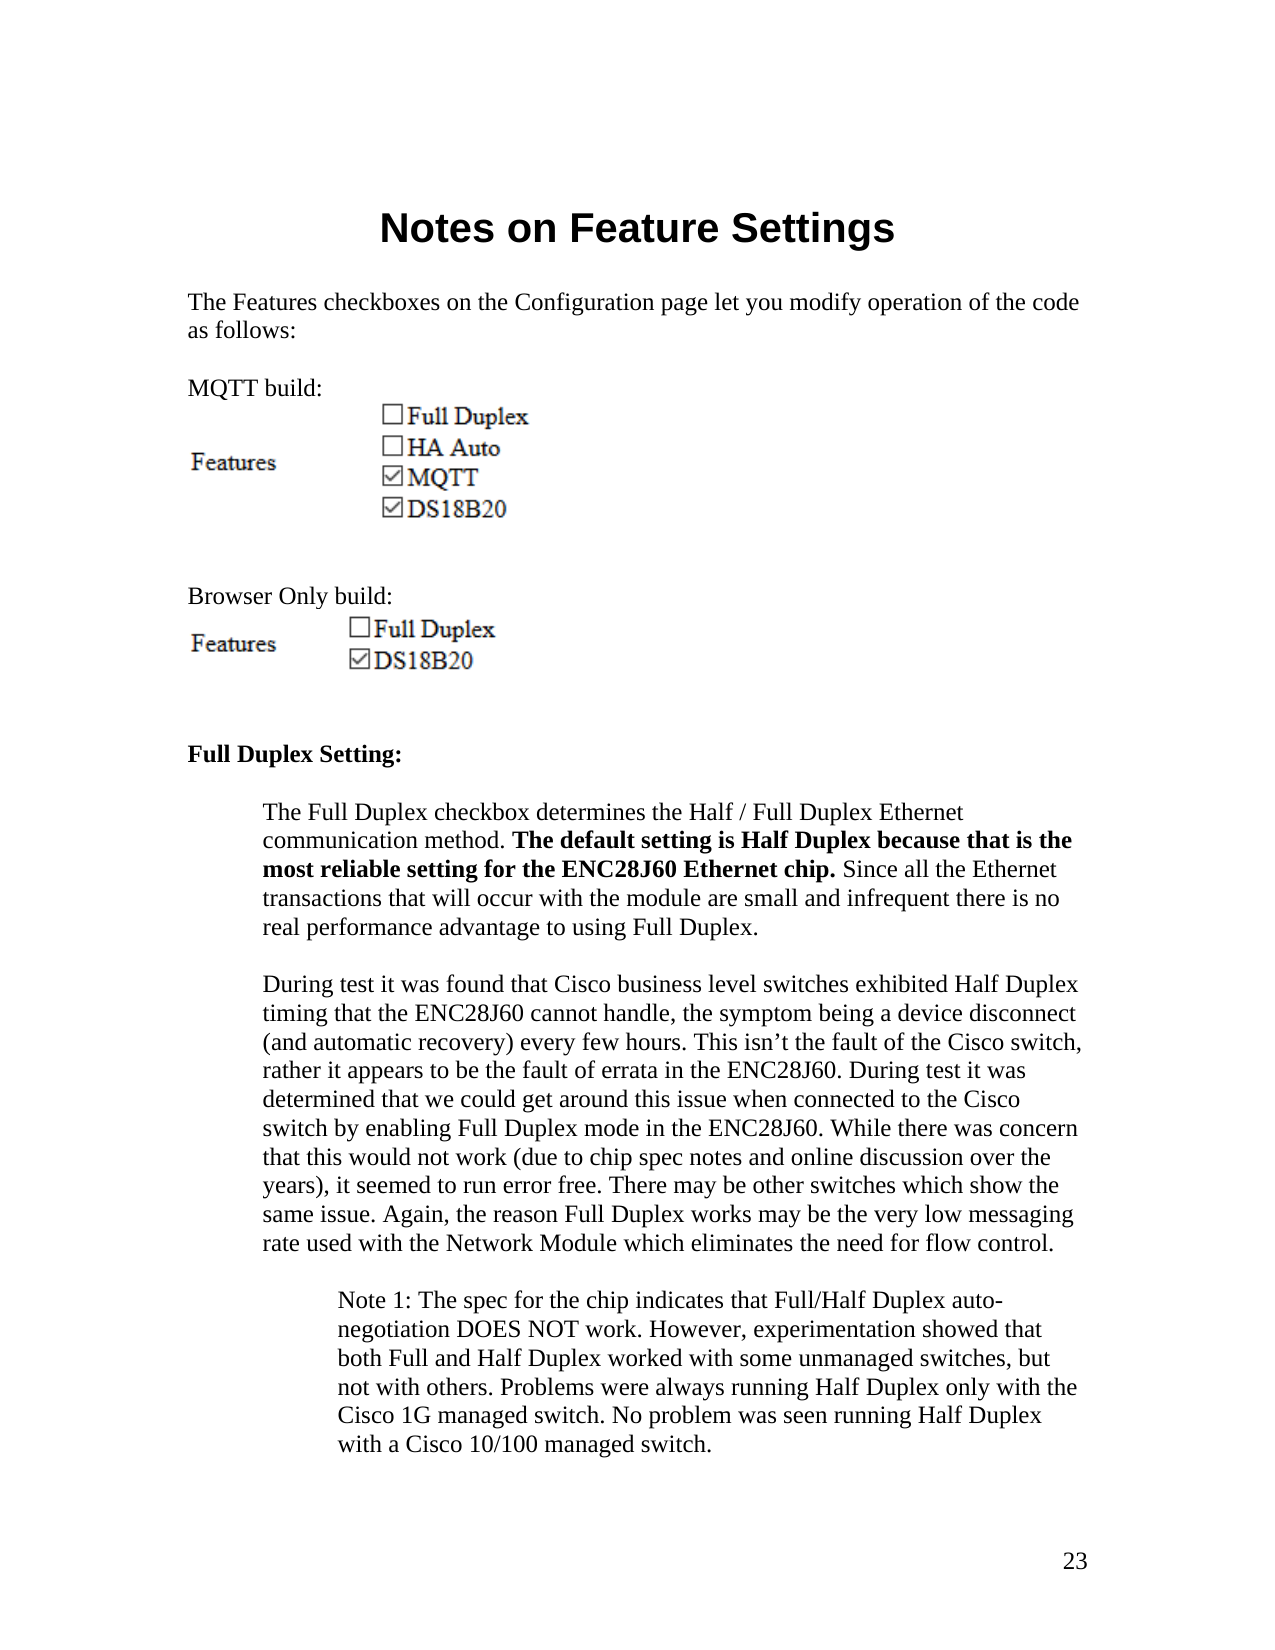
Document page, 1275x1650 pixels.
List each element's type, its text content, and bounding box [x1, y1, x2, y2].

text MQTT build: [187, 373, 1087, 402]
text The Full Duplex checkbox determines the Half / Full Duplex Ethernet communication method. The default setting is Half Duplex because that is the most reliable setting for the ENC28J60 Ethernet chip. Since all the Ethernet transactions that will occur with the module are small and infrequent there is no real performance advantage to using Full Duplex. [262, 797, 1087, 941]
text The Features checkboxes on the Configuration page let you modify operation of the code as follows: [187, 287, 1087, 344]
text Browser Only build: [187, 581, 1087, 610]
text Full Duplex Setting: [187, 739, 1087, 768]
text Note 1: The spec for the chip indicates that Full/Half Duplex auto-negotiation DOES NOT work. However, experimentation showed that both Full and Half Duplex worked with some unmanaged switches, but not with others. Problems were always running Half Duplex only with the Cisco 1G managed switch. No problem was seen running Half Duplex with a Cisco 10/100 managed switch. [337, 1286, 1087, 1458]
text During test it was found that Cisco business level switches exhibited Half Duplex timing that the ENC28J60 cannot handle, the symptom being a device disconnect (and automatic recovery) every few hours. This isn’t the fault of the Cisco switch, rather it appears to be the fault of errata in the ENC28J60. During test it was determined that we could get around this issue when connected to the Cisco switch by enabling Full Duplex mode in the ENC28J60. While there was concern that this would not work (due to chip spec notes and online discussion over the years), it seemed to run error free. There may be other switches which show the same issue. Again, the reason Full Duplex works may be the very low messaging rate used with the Network Module which eliminates the need for flow control. [262, 969, 1087, 1257]
subtitle Notes on Feature Settings [187, 204, 1087, 252]
picture [187, 401, 555, 524]
picture [187, 609, 508, 682]
